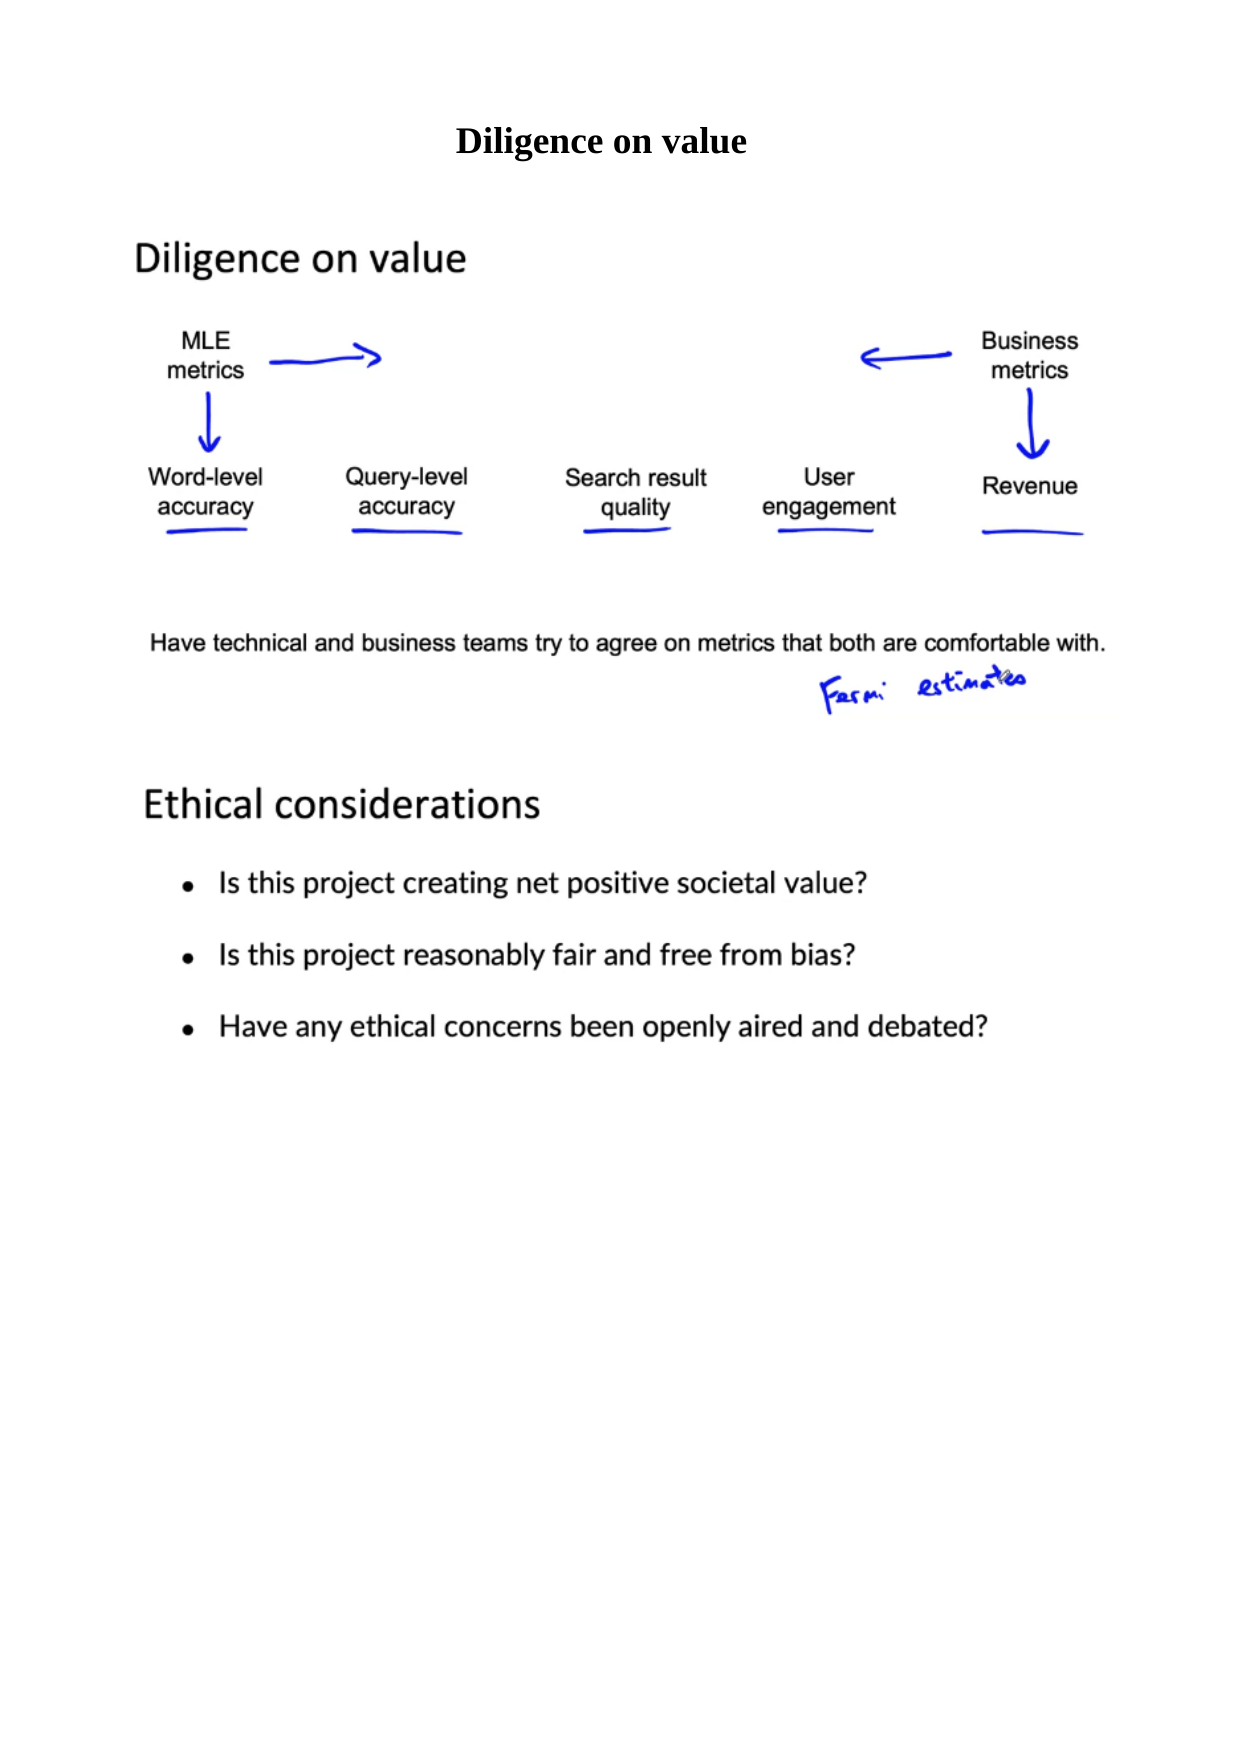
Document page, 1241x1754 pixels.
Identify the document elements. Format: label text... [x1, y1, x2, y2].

picture [118, 223, 1123, 721]
subtitle Diligence on value [118, 118, 1122, 161]
picture [118, 772, 1123, 1071]
